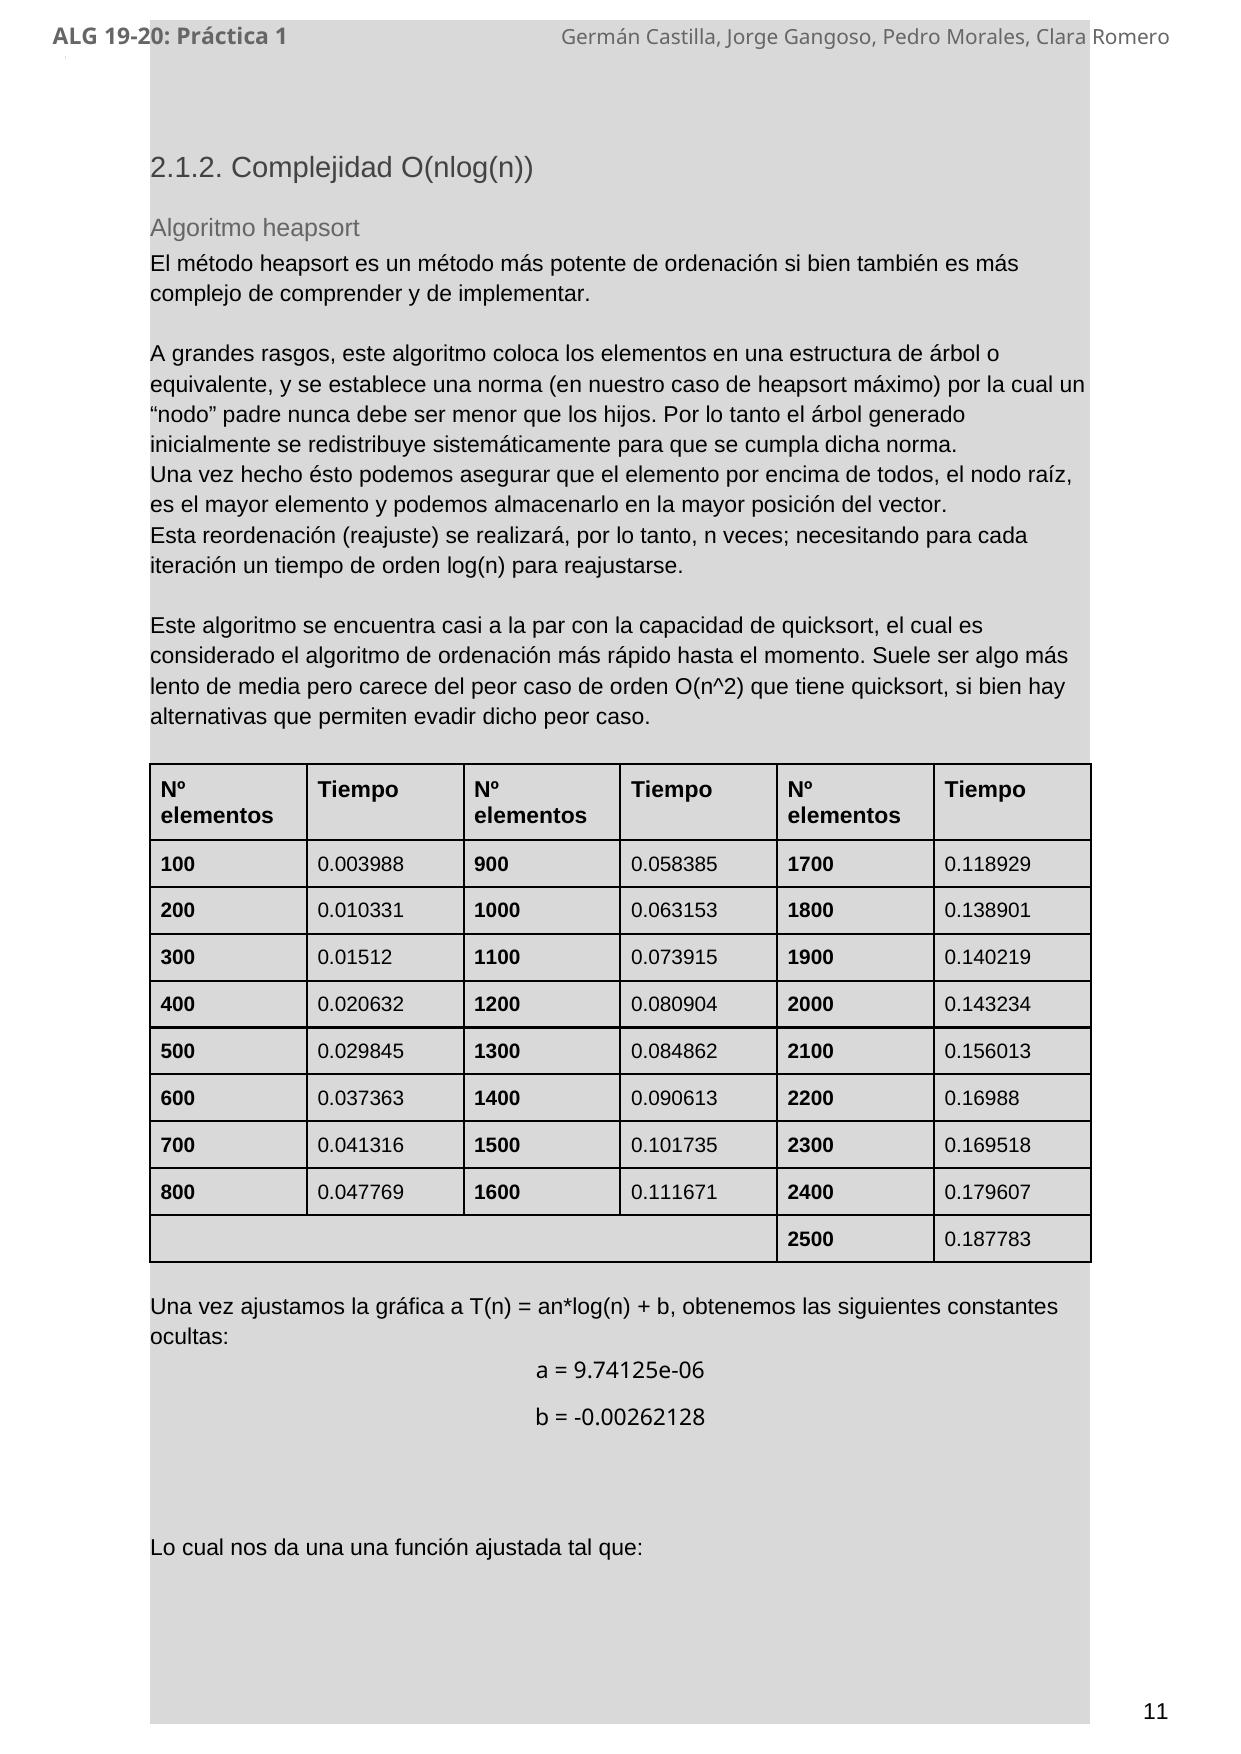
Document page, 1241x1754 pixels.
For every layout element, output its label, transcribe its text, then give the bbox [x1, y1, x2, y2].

table_cell 0.01512 [308, 935, 463, 979]
table_header Tiempo [935, 765, 1090, 839]
table_cell 0.156013 [935, 1029, 1090, 1073]
table_cell 2000 [778, 982, 933, 1026]
table_cell 0.063153 [621, 888, 776, 933]
table_cell 1800 [778, 888, 933, 933]
table_cell 0.058385 [621, 841, 776, 886]
table_header Nº elementos [465, 765, 619, 839]
text A grandes rasgos, este algoritmo coloca los elementos en una estructura de árbol o equivalente, y se establece una norma (en nuestro caso de heapsort máximo) por la cual un “nodo” padre nunca debe ser menor que los hijos. Por lo tanto el árbol generado inicialmente se redistribuye sistemáticamente para que se cumpla dicha norma. [150, 340, 1090, 457]
text Esta reordenación (reajuste) se realizará, por lo tanto, n veces; necesitando para cada iteración un tiempo de orden log(n) para reajustarse. [150, 522, 1090, 578]
table_cell 0.090613 [621, 1075, 776, 1120]
table_cell 400 [151, 982, 306, 1026]
table_cell 0.084862 [621, 1029, 776, 1073]
table_cell 0.029845 [308, 1029, 463, 1073]
table_cell 0.16988 [935, 1075, 1090, 1120]
table_cell 1000 [465, 888, 619, 933]
table_cell 200 [151, 888, 306, 933]
table_cell 0.187783 [935, 1216, 1090, 1261]
table_cell 0.047769 [308, 1169, 463, 1214]
table_cell 1200 [465, 982, 619, 1026]
table_cell 0.080904 [621, 982, 776, 1026]
table_header Nº elementos [151, 765, 306, 839]
text Una vez ajustamos la gráfica a T(n) = an*log(n) + b, obtenemos las siguientes constantes ocultas: [150, 1293, 1090, 1350]
table_cell 600 [151, 1075, 306, 1120]
table_cell 500 [151, 1029, 306, 1073]
table_cell 0.143234 [935, 982, 1090, 1026]
table_cell 0.073915 [621, 935, 776, 979]
table_cell 0.020632 [308, 982, 463, 1026]
table_cell 0.118929 [935, 841, 1090, 886]
table_cell 2200 [778, 1075, 933, 1120]
table_cell 1900 [778, 935, 933, 979]
table_cell 0.138901 [935, 888, 1090, 933]
table_header Nº elementos [778, 765, 933, 839]
table_cell 2400 [778, 1169, 933, 1214]
table_cell 0.003988 [308, 841, 463, 886]
table_cell 1600 [465, 1169, 619, 1214]
table_cell [151, 1216, 776, 1261]
subtitle 2.1.2. Complejidad O(nlog(n)) [150, 150, 1090, 183]
table_cell 1400 [465, 1075, 619, 1120]
table_cell 0.041316 [308, 1122, 463, 1167]
table_cell 800 [151, 1169, 306, 1214]
text Lo cual nos da una una función ajustada tal que: [150, 1534, 1090, 1560]
text a = 9.74125e-06 [150, 1353, 1090, 1385]
table_cell 1500 [465, 1122, 619, 1167]
table_cell 0.169518 [935, 1122, 1090, 1167]
subtitle Algoritmo heapsort [150, 213, 1090, 241]
table_cell 0.037363 [308, 1075, 463, 1120]
text b = -0.00262128 [150, 1400, 1090, 1432]
table_cell 0.101735 [621, 1122, 776, 1167]
table_cell 700 [151, 1122, 306, 1167]
text Una vez hecho ésto podemos asegurar que el elemento por encima de todos, el nodo raíz, es el mayor elemento y podemos almacenarlo en la mayor posición del vector. [150, 461, 1090, 518]
table_cell 0.111671 [621, 1169, 776, 1214]
table_cell 2300 [778, 1122, 933, 1167]
table_cell 900 [465, 841, 619, 886]
text Este algoritmo se encuentra casi a la par con la capacidad de quicksort, el cual es considerado el algoritmo de ordenación más rápido hasta el momento. Suele ser algo más lento de media pero carece del peor caso de orden O(n^2) que tiene quicksort, si bien hay alternativas que permiten evadir dicho peor caso. [150, 612, 1090, 729]
table_cell 100 [151, 841, 306, 886]
table_cell 300 [151, 935, 306, 979]
table_cell 1100 [465, 935, 619, 979]
text El método heapsort es un método más potente de ordenación si bien también es más complejo de comprender y de implementar. [150, 250, 1090, 306]
table_cell 0.010331 [308, 888, 463, 933]
table_header Tiempo [621, 765, 776, 839]
table_cell 2100 [778, 1029, 933, 1073]
table_cell 1300 [465, 1029, 619, 1073]
table_cell 1700 [778, 841, 933, 886]
table_cell 0.179607 [935, 1169, 1090, 1214]
table_header Tiempo [308, 765, 463, 839]
table_cell 2500 [778, 1216, 933, 1261]
table_cell 0.140219 [935, 935, 1090, 979]
